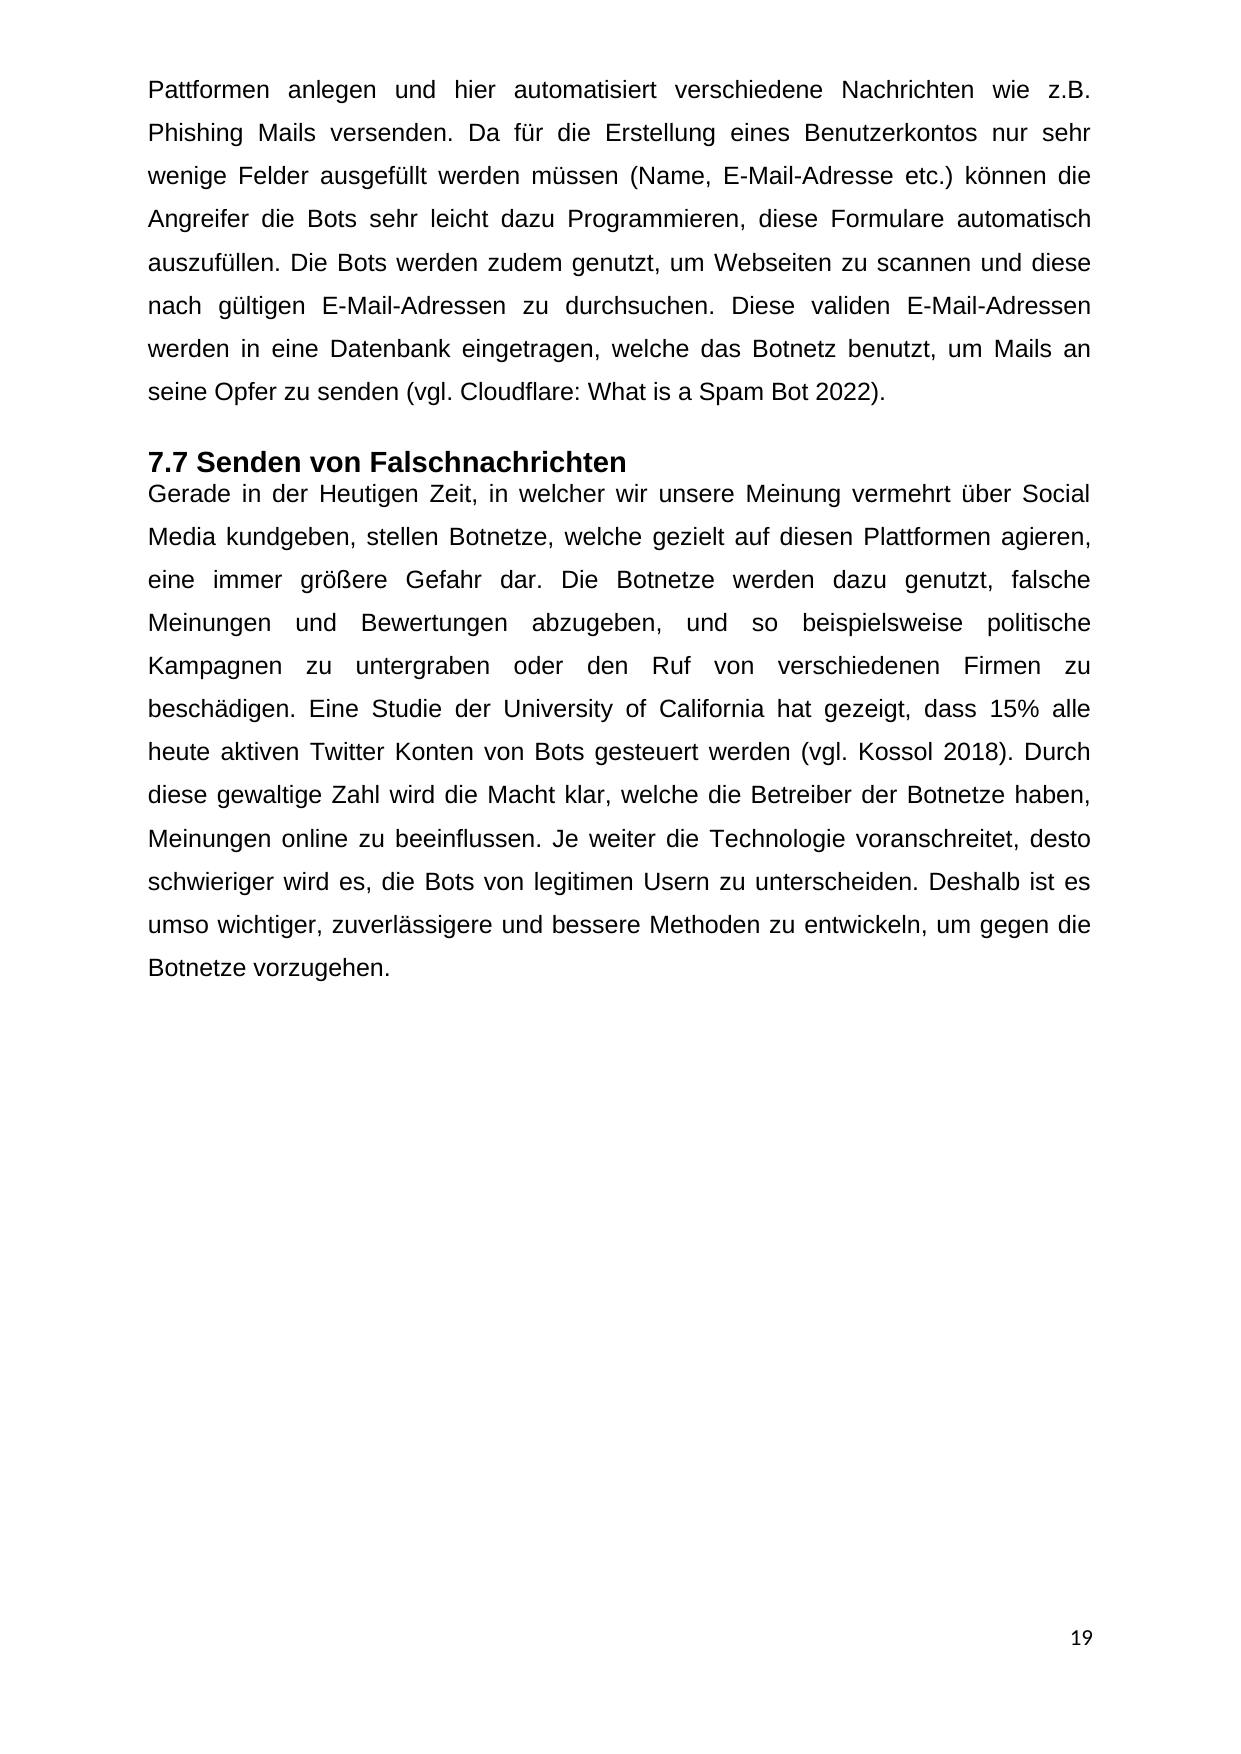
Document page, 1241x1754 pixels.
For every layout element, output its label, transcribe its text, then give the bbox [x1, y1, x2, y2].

subtitle 7.7 Senden von Falschnachrichten [148, 445, 1093, 478]
text Gerade in der Heutigen Zeit, in welcher wir unsere Meinung vermehrt über Social Media kundgeben, stellen Botnetze, welche gezielt auf diesen Plattformen agieren, eine immer größere Gefahr dar. Die Botnetze werden dazu genutzt, falsche Meinungen und Bewertungen abzugeben, und so beispielsweise politische Kampagnen zu untergraben oder den Ruf von verschiedenen Firmen zu beschädigen. Eine Studie der University of California hat gezeigt, dass 15% alle heute aktiven Twitter Konten von Bots gesteuert werden (vgl. Kossol 2018). Durch diese gewaltige Zahl wird die Macht klar, welche die Betreiber der Botnetze haben, Meinungen online zu beeinflussen. Je weiter die Technologie voranschreitet, desto schwieriger wird es, die Bots von legitimen Usern zu unterscheiden. Deshalb ist es umso wichtiger, zuverlässigere und bessere Methoden zu entwickeln, um gegen die Botnetze vorzugehen. [148, 478, 1093, 982]
text Pattformen anlegen und hier automatisiert verschiedene Nachrichten wie z.B. Phishing Mails versenden. Da für die Erstellung eines Benutzerkontos nur sehr wenige Felder ausgefüllt werden müssen (Name, E-Mail-Adresse etc.) können die Angreifer die Bots sehr leicht dazu Programmieren, diese Formulare automatisch auszufüllen. Die Bots werden zudem genutzt, um Webseiten zu scannen und diese nach gültigen E-Mail-Adressen zu durchsuchen. Diese validen E-Mail-Adressen werden in eine Datenbank eingetragen, welche das Botnetz benutzt, um Mails an seine Opfer zu senden (vgl. Cloudflare: What is a Spam Bot 2022). [148, 75, 1093, 406]
